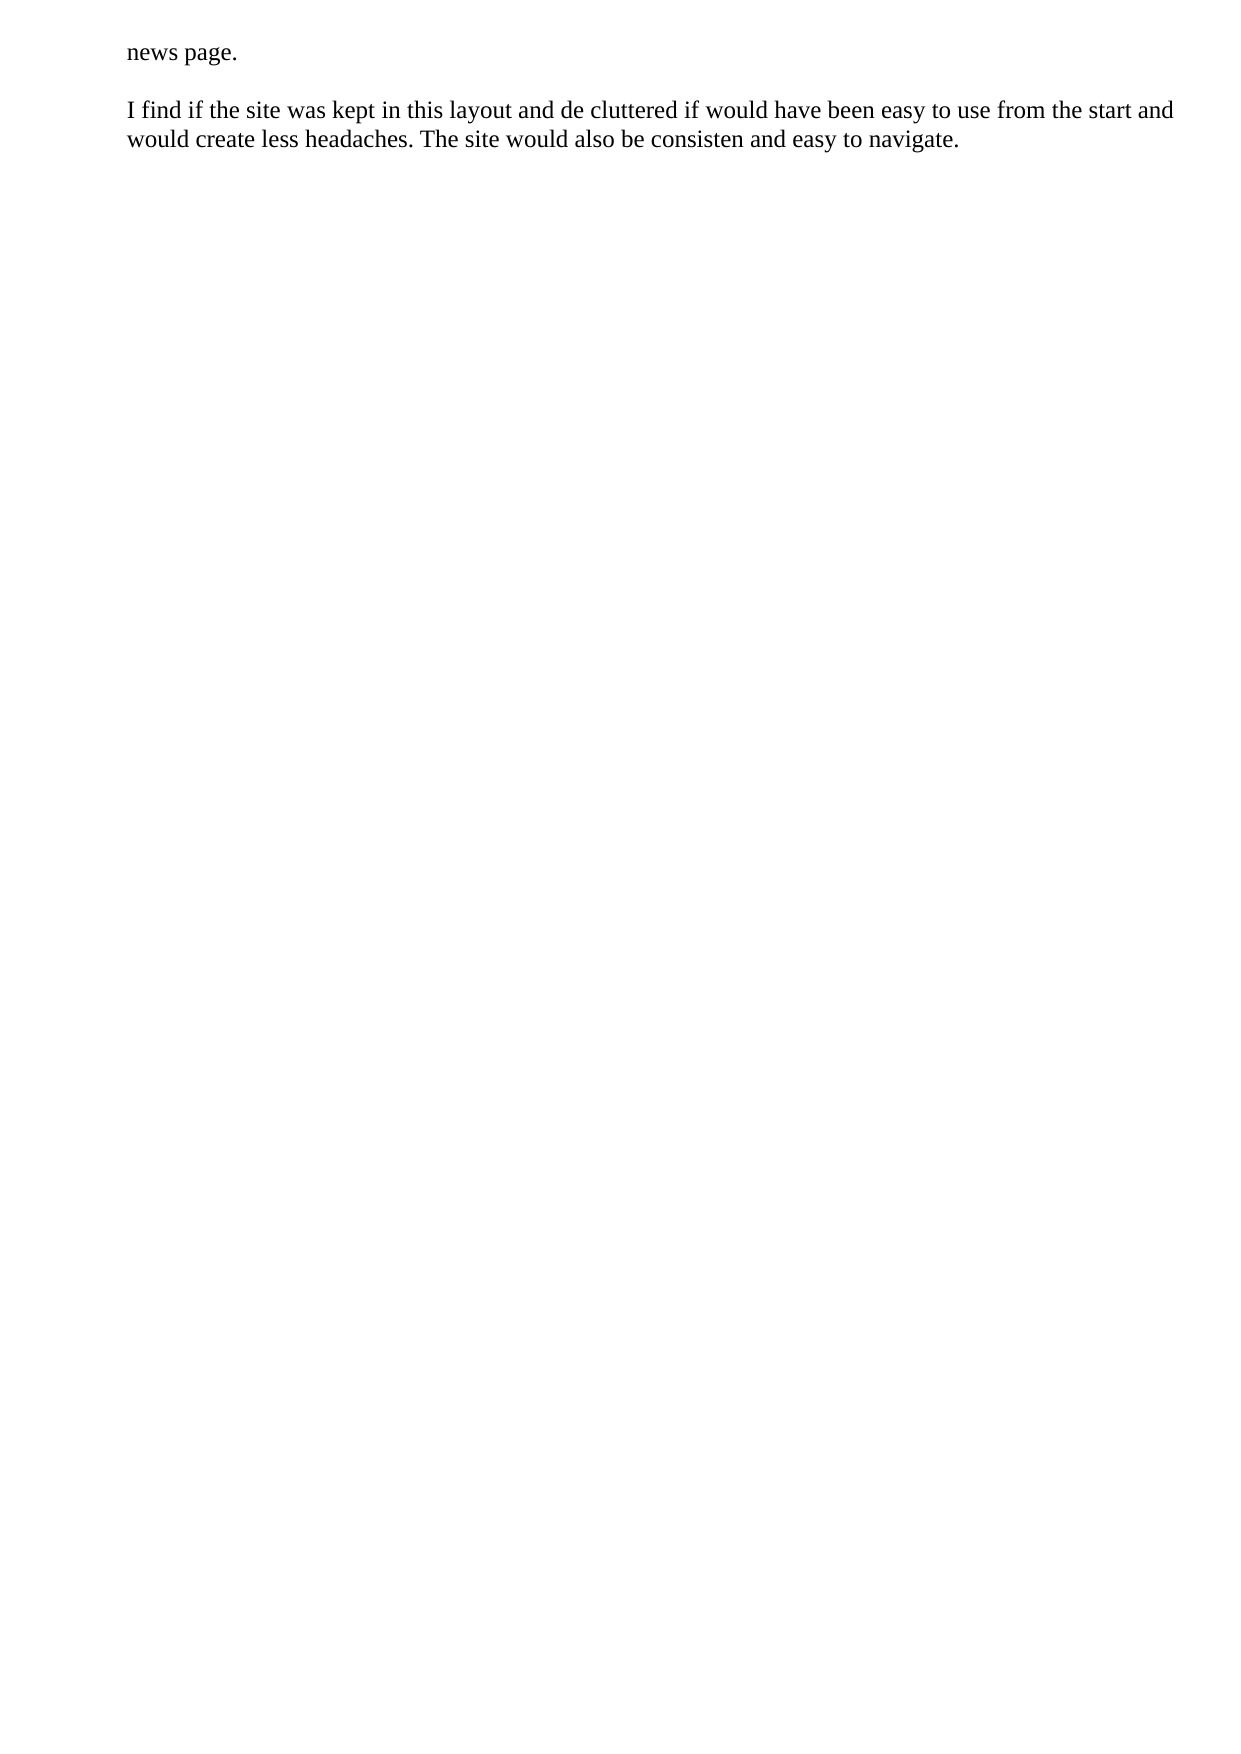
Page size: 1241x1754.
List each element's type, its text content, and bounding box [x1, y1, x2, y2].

list news page. [127, 37, 1204, 66]
list I find if the site was kept in this layout and de cluttered if would have been easy to use from the start and would create less headaches. The site would also be consisten and easy to navigate. [127, 95, 1204, 152]
